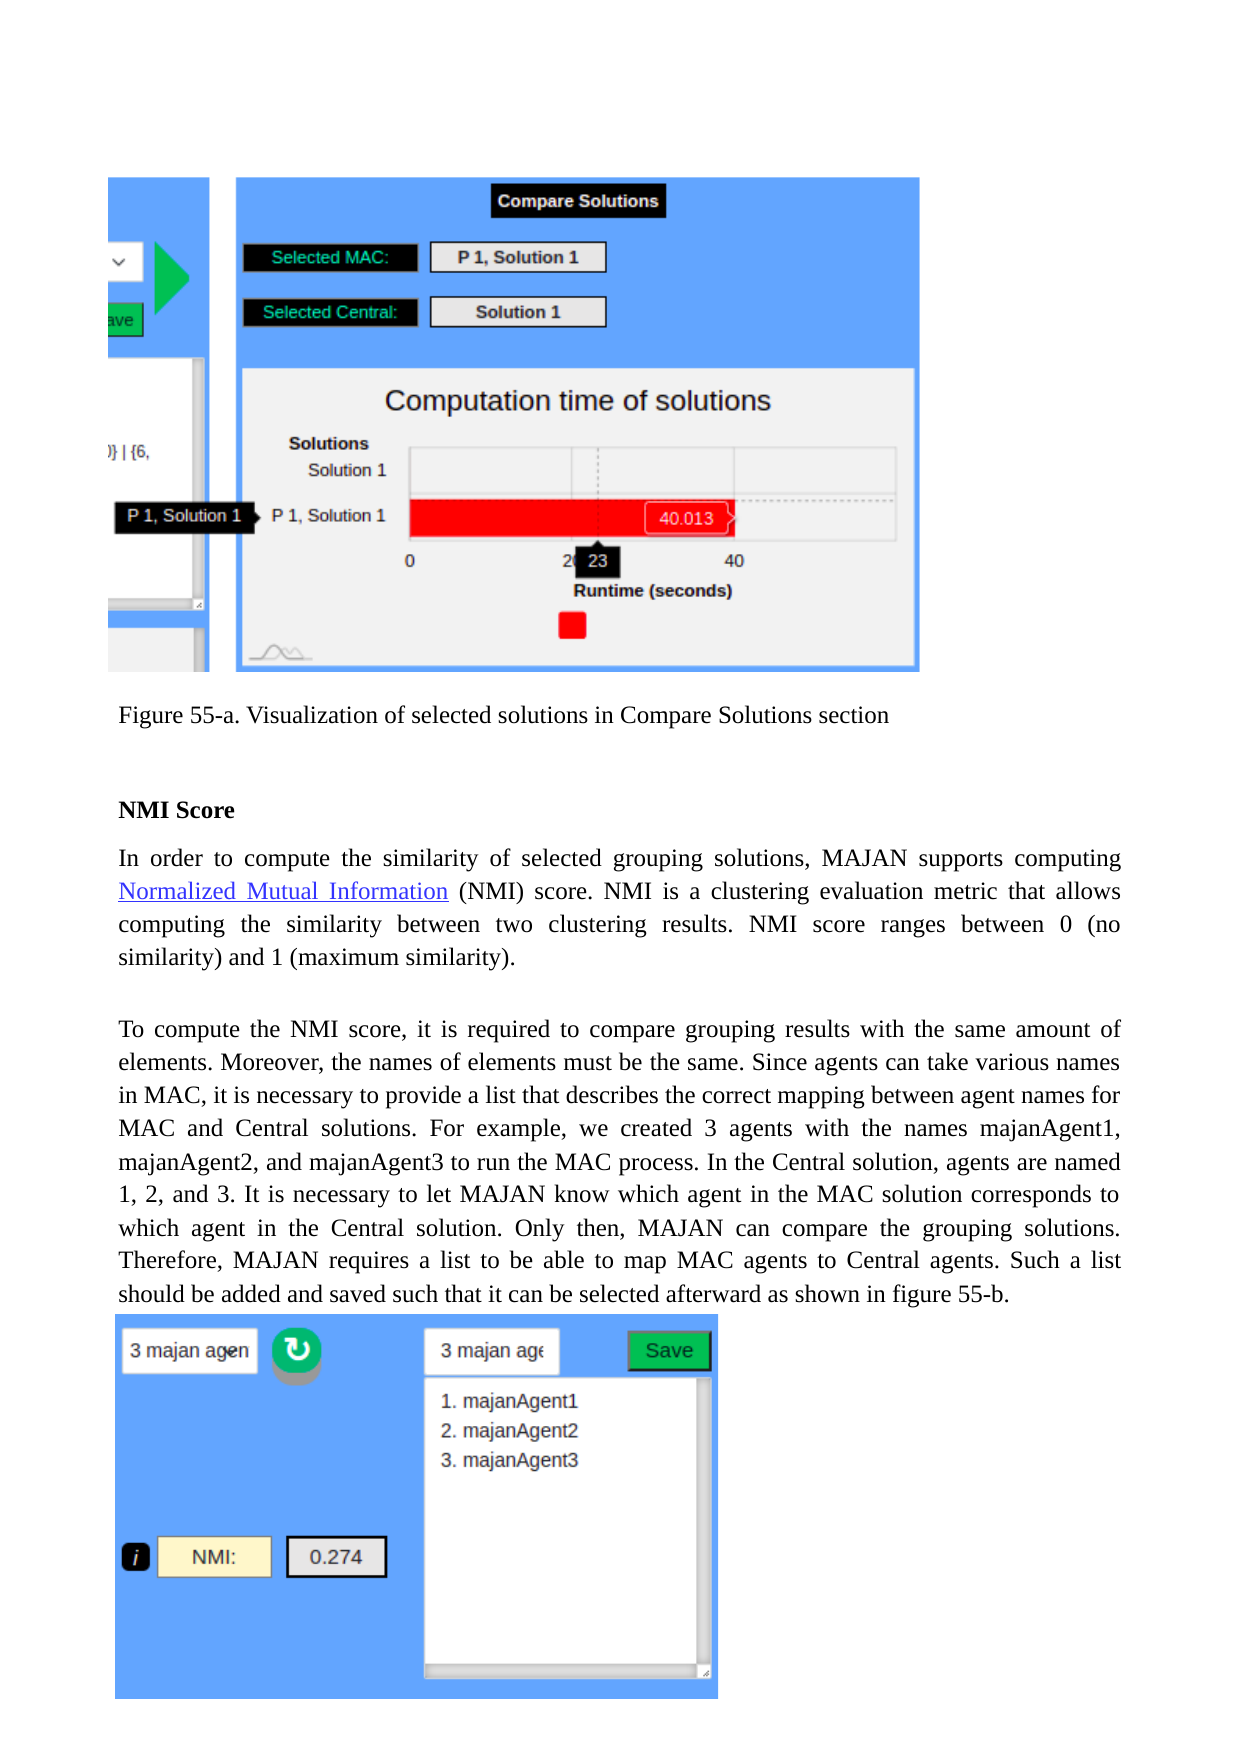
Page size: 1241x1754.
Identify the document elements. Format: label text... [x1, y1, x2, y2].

text To compute the NMI score, it is required to compare grouping results with the same amount of elements. Moreover, the names of elements must be the same. Since agents can take various names in MAC, it is necessary to provide a list that describes the correct mapping between agent names for MAC and Central solutions. For example, we created 3 agents with the names majanAgent1, majanAgent2, and majanAgent3 to run the MAC process. In the Central solution, agents are named 1, 2, and 3. It is necessary to let MAJAN know which agent in the MAC solution corresponds to which agent in the Central solution. Only then, MAJAN can compare the grouping solutions. Therefore, MAJAN requires a list to be able to map MAC agents to Central agents. Such a list should be added and saved such that it can be selected afterward as shown in figure 55-b. [118, 1014, 1122, 1307]
text In order to compute the similarity of selected grouping solutions, MAJAN supports computing Normalized Mutual Information (NMI) score. NMI is a clustering evaluation metric that allows computing the similarity between two clustering results. NMI score ranges between 0 (no similarity) and 1 (maximum similarity). [118, 843, 1122, 971]
text NMI Score [118, 795, 1122, 824]
picture [108, 176, 923, 672]
picture [115, 1314, 719, 1699]
text Figure 55-a. Visualization of selected solutions in Compare Solutions section [118, 700, 1122, 729]
